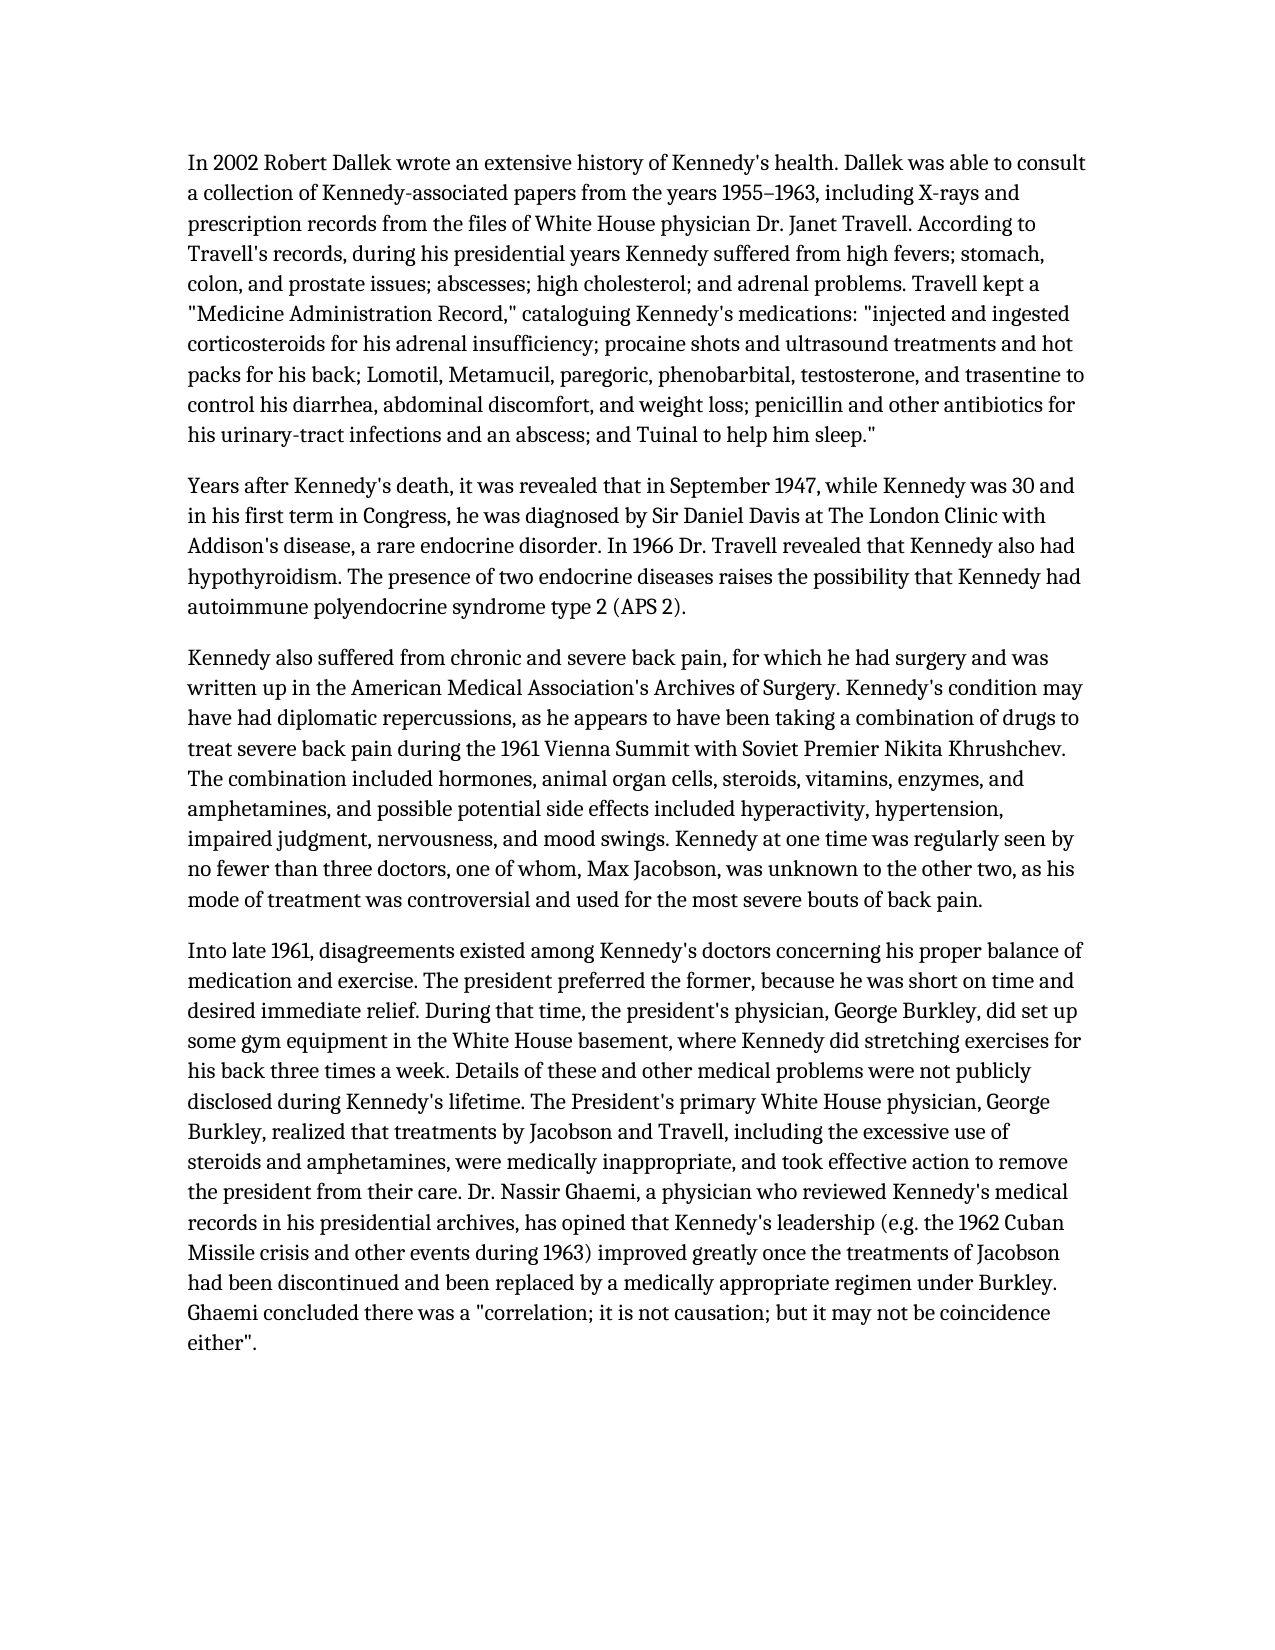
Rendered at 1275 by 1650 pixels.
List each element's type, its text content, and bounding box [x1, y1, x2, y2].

text Into late 1961, disagreements existed among Kennedy's doctors concerning his proper balance of medication and exercise. The president preferred the former, because he was short on time and desired immediate relief. During that time, the president's physician, George Burkley, did set up some gym equipment in the White House basement, where Kennedy did stretching exercises for his back three times a week. Details of these and other medical problems were not publicly disclosed during Kennedy's lifetime. The President's primary White House physician, George Burkley, realized that treatments by Jacobson and Travell, including the excessive use of steroids and amphetamines, were medically inappropriate, and took effective action to remove the president from their care. Dr. Nassir Ghaemi, a physician who reviewed Kennedy's medical records in his presidential archives, has opined that Kennedy's leadership (e.g. the 1962 Cuban Missile crisis and other events during 1963) improved greatly once the treatments of Jacobson had been discontinued and been replaced by a medically appropriate regimen under Burkley. Ghaemi concluded there was a "correlation; it is not causation; but it may not be coincidence either". [187, 937, 1087, 1357]
text Years after Kennedy's death, it was revealed that in September 1947, while Kennedy was 30 and in his first term in Congress, he was diagnosed by Sir Daniel Davis at The London Clinic with Addison's disease, a rare endocrine disorder. In 1966 Dr. Travell revealed that Kennedy also had hypothyroidism. The presence of two endocrine diseases raises the possibility that Kennedy had autoimmune polyendocrine syndrome type 2 (APS 2). [187, 473, 1087, 620]
text Kennedy also suffered from chronic and severe back pain, for which he had surgery and was written up in the American Medical Association's Archives of Surgery. Kennedy's condition may have had diplomatic repercussions, as he appears to have been taking a combination of drugs to treat severe back pain during the 1961 Vienna Summit with Soviet Premier Nikita Khrushchev. The combination included hormones, animal organ cells, steroids, vitamins, enzymes, and amphetamines, and possible potential side effects included hyperactivity, hypertension, impaired judgment, nervousness, and mood swings. Kennedy at one time was regularly seen by no fewer than three doctors, one of whom, Max Jacobson, was unknown to the other two, as his mode of treatment was controversial and used for the most severe bouts of back pain. [187, 645, 1087, 913]
text In 2002 Robert Dallek wrote an extensive history of Kennedy's health. Dallek was able to consult a collection of Kennedy-associated papers from the years 1955–1963, including X-rays and prescription records from the files of White House physician Dr. Janet Travell. According to Travell's records, during his presidential years Kennedy suffered from high fevers; stomach, colon, and prostate issues; abscesses; high cholesterol; and adrenal problems. Travell kept a "Medicine Administration Record," cataloguing Kennedy's medications: "injected and ingested corticosteroids for his adrenal insufficiency; procaine shots and ultrasound treatments and hot packs for his back; Lomotil, Metamucil, paregoric, phenobarbital, testosterone, and trasentine to control his diarrhea, abdominal discomfort, and weight loss; penicillin and other antibiotics for his urinary-tract infections and an abscess; and Tuinal to help him sleep." [187, 150, 1087, 448]
